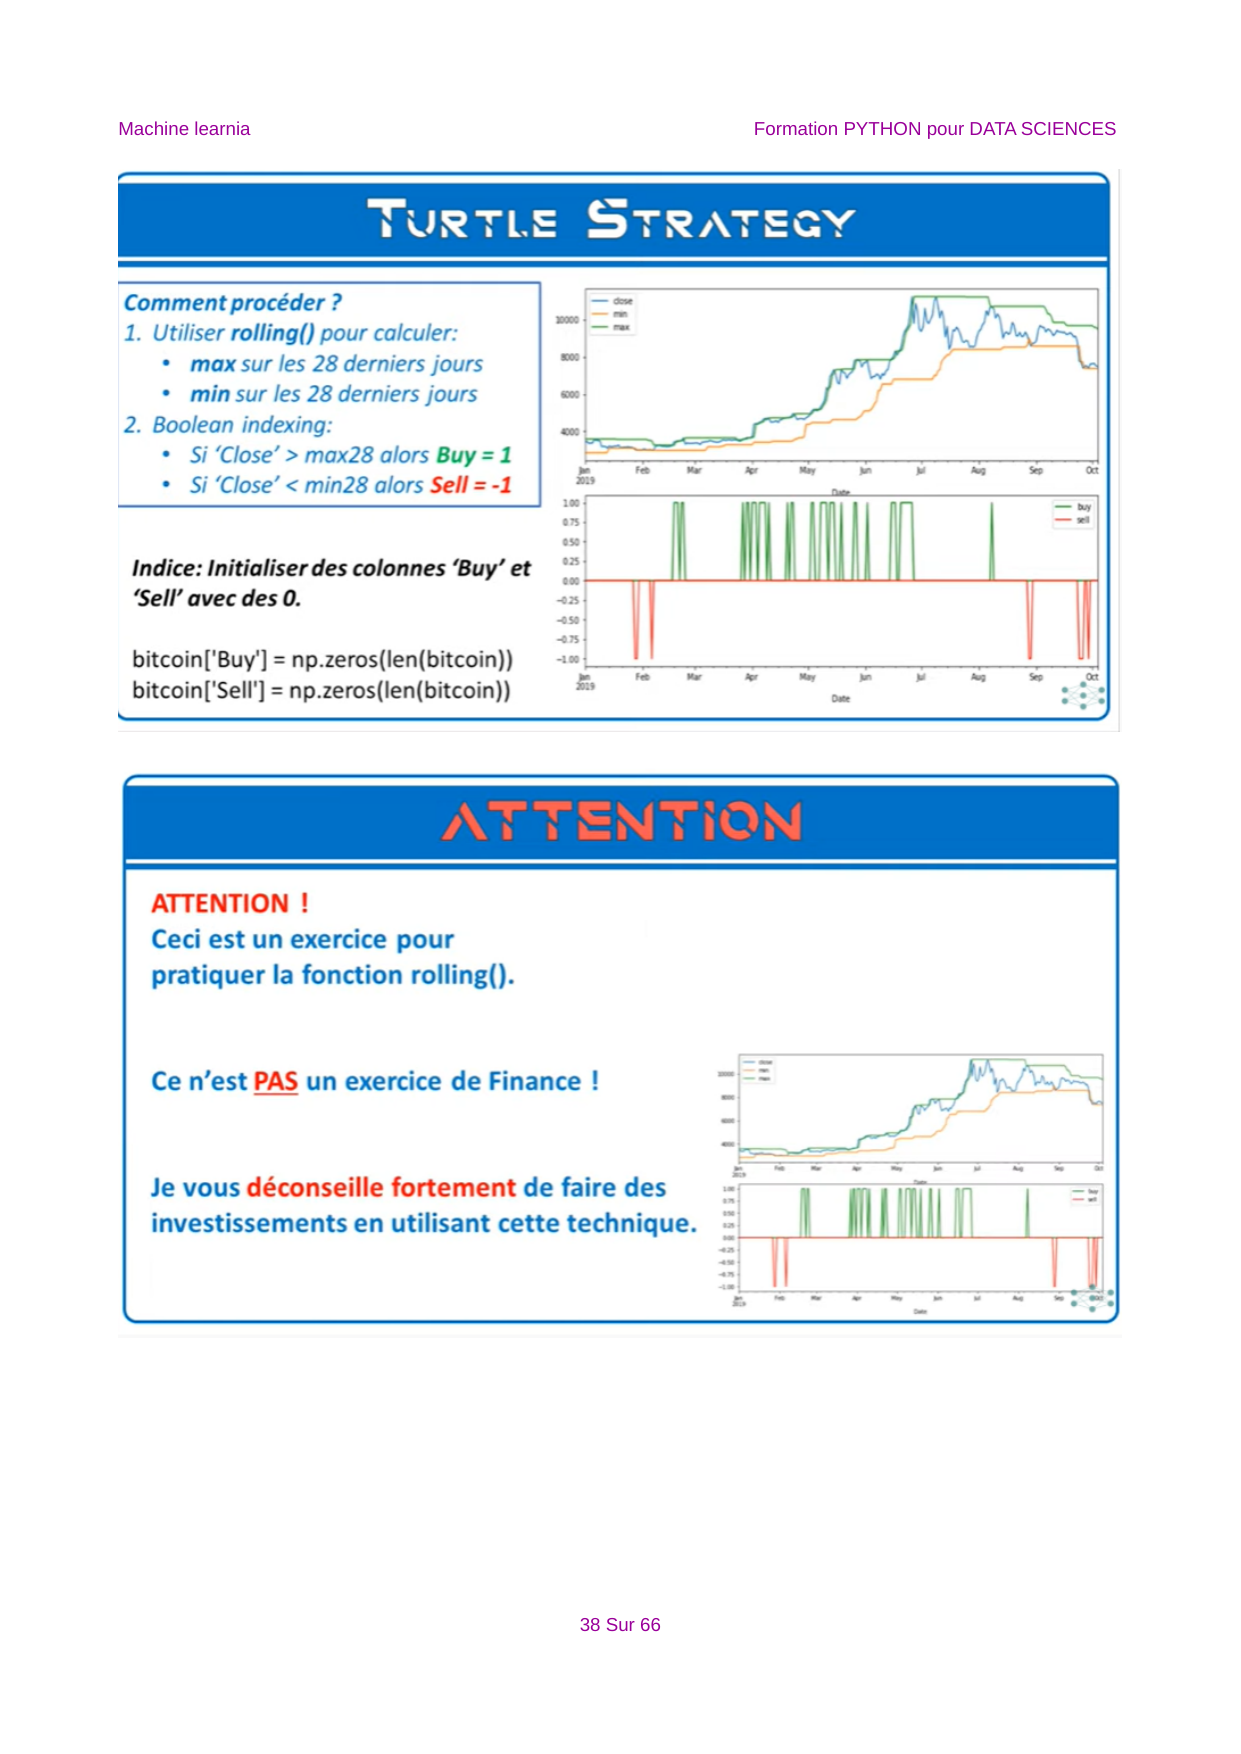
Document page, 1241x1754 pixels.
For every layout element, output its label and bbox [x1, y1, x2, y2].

picture [118, 768, 1122, 1338]
picture [118, 169, 1122, 732]
